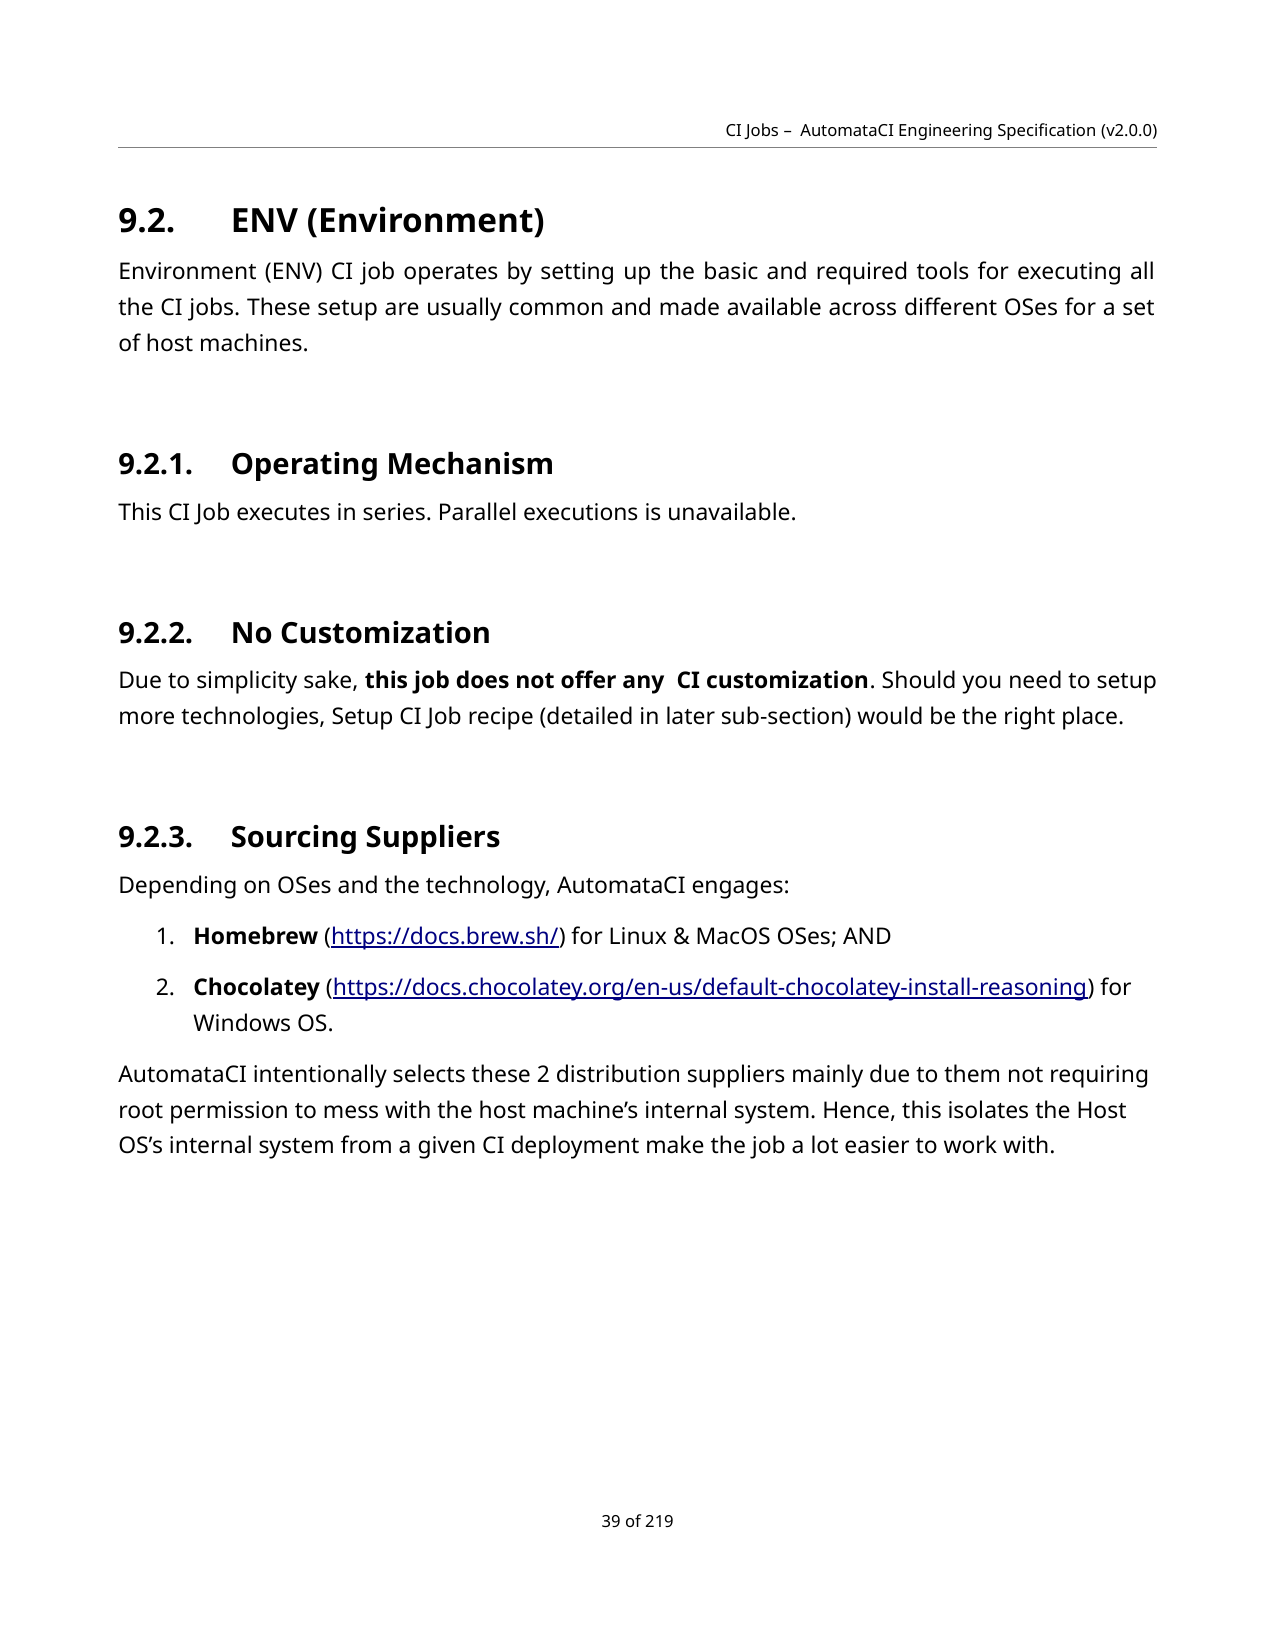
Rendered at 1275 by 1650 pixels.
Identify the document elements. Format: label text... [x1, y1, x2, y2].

text Environment (ENV) CI job operates by setting up the basic and required tools for executing all the CI jobs. These setup are usually common and made available across different OSes for a set of host machines. [118, 255, 1157, 358]
subtitle Operating Mechanism [118, 443, 1157, 483]
subtitle ENV (Environment) [118, 197, 1157, 243]
subtitle Sourcing Suppliers [118, 817, 1157, 856]
text AutomataCI intentionally selects these 2 distribution suppliers mainly due to them not requiring root permission to mess with the host machine’s internal system. Hence, this isolates the Host OS’s internal system from a given CI deployment make the job a lot easier to work with. [118, 1058, 1157, 1161]
list Homebrew (https://docs.brew.sh/) for Linux & MacOS OSes; AND [156, 920, 1157, 951]
subtitle No Customization [118, 612, 1157, 652]
list Chocolatey (https://docs.chocolatey.org/en-us/default-chocolatey-install-reasoning) for Windows OS. [156, 971, 1157, 1038]
text This CI Job executes in series. Parallel executions is unavailable. [118, 496, 1157, 527]
text Depending on OSes and the technology, AutomataCI engages: [118, 869, 1157, 900]
text Due to simplicity sake, this job does not offer any CI customization. Should you need to setup more technologies, Setup CI Job recipe (detailed in later sub-section) would be the right place. [118, 664, 1157, 731]
